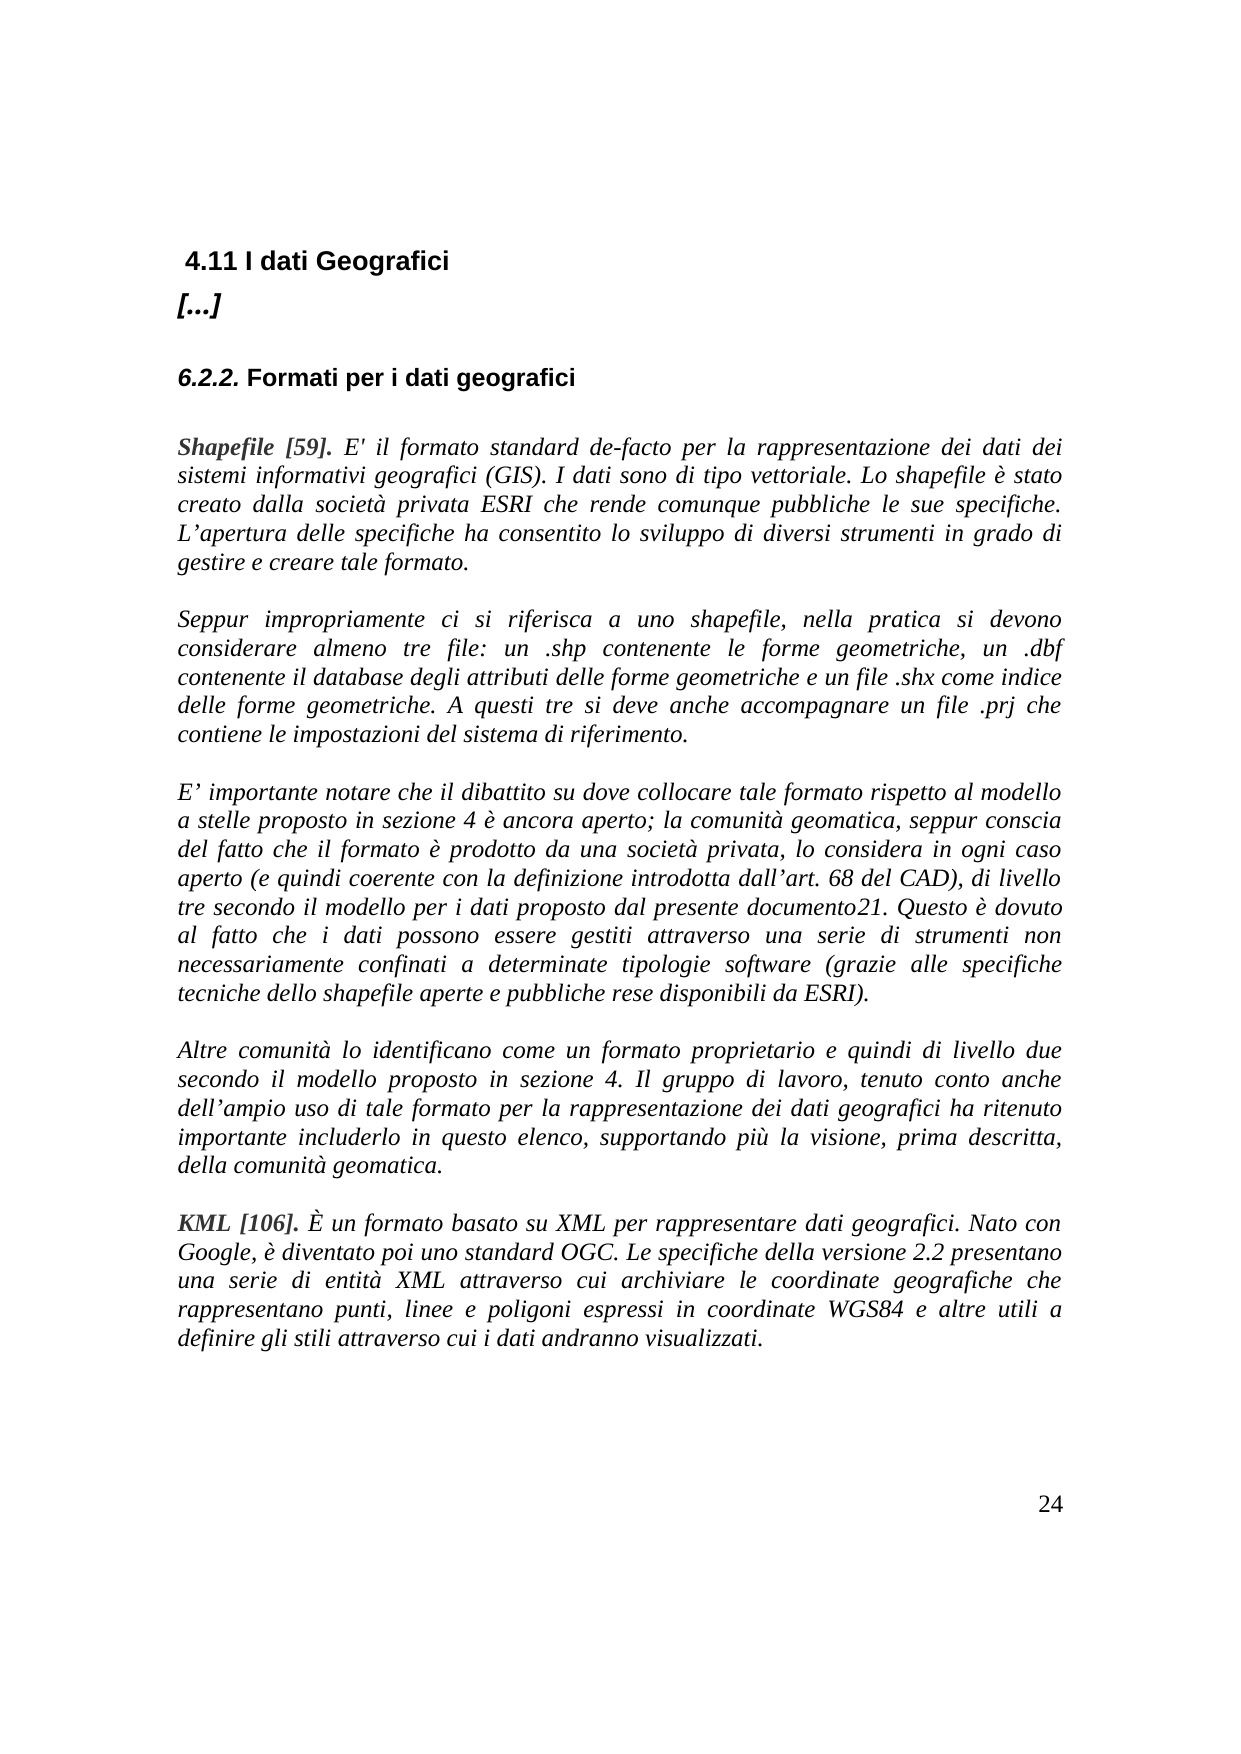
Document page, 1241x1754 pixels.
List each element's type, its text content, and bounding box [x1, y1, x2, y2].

text Seppur impropriamente ci si riferisca a uno shapefile, nella pratica si devono considerare almeno tre file: un .shp contenente le forme geometriche, un .dbf contenente il database degli attributi delle forme geometriche e un file .shx come indice delle forme geometriche. A questi tre si deve anche accompagnare un file .prj che contiene le impostazioni del sistema di riferimento. [177, 604, 1063, 748]
subtitle I dati Geografici [177, 236, 1063, 276]
text Shapefile [59]. E' il formato standard de-facto per la rappresentazione dei dati dei sistemi informativi geografici (GIS). I dati sono di tipo vettoriale. Lo shapefile è stato creato dalla società privata ESRI che rende comunque pubbliche le sue specifiche. L’apertura delle specifiche ha consentito lo sviluppo di diversi strumenti in grado di gestire e creare tale formato. [177, 432, 1063, 575]
text 6.2.2. Formati per i dati geografici [177, 363, 1063, 392]
text KML [106]. È un formato basato su XML per rappresentare dati geografici. Nato con Google, è diventato poi uno standard OGC. Le specifiche della versione 2.2 presentano una serie di entità XML attraverso cui archiviare le coordinate geografiche che rappresentano punti, linee e poligoni espressi in coordinate WGS84 e altre utili a definire gli stili attraverso cui i dati andranno visualizzati. [177, 1208, 1063, 1352]
text […] [177, 283, 1063, 323]
text E’ importante notare che il dibattito su dove collocare tale formato rispetto al modello a stelle proposto in sezione 4 è ancora aperto; la comunità geomatica, seppur conscia del fatto che il formato è prodotto da una società privata, lo considera in ogni caso aperto (e quindi coerente con la definizione introdotta dall’art. 68 del CAD), di livello tre secondo il modello per i dati proposto dal presente documento21. Questo è dovuto al fatto che i dati possono essere gestiti attraverso una serie di strumenti non necessariamente confinati a determinate tipologie software (grazie alle specifiche tecniche dello shapefile aperte e pubbliche rese disponibili da ESRI). [177, 777, 1063, 1007]
text Altre comunità lo identificano come un formato proprietario e quindi di livello due secondo il modello proposto in sezione 4. Il gruppo di lavoro, tenuto conto anche dell’ampio uso di tale formato per la rappresentazione dei dati geografici ha ritenuto importante includerlo in questo elenco, supportando più la visione, prima descritta, della comunità geomatica. [177, 1035, 1063, 1179]
